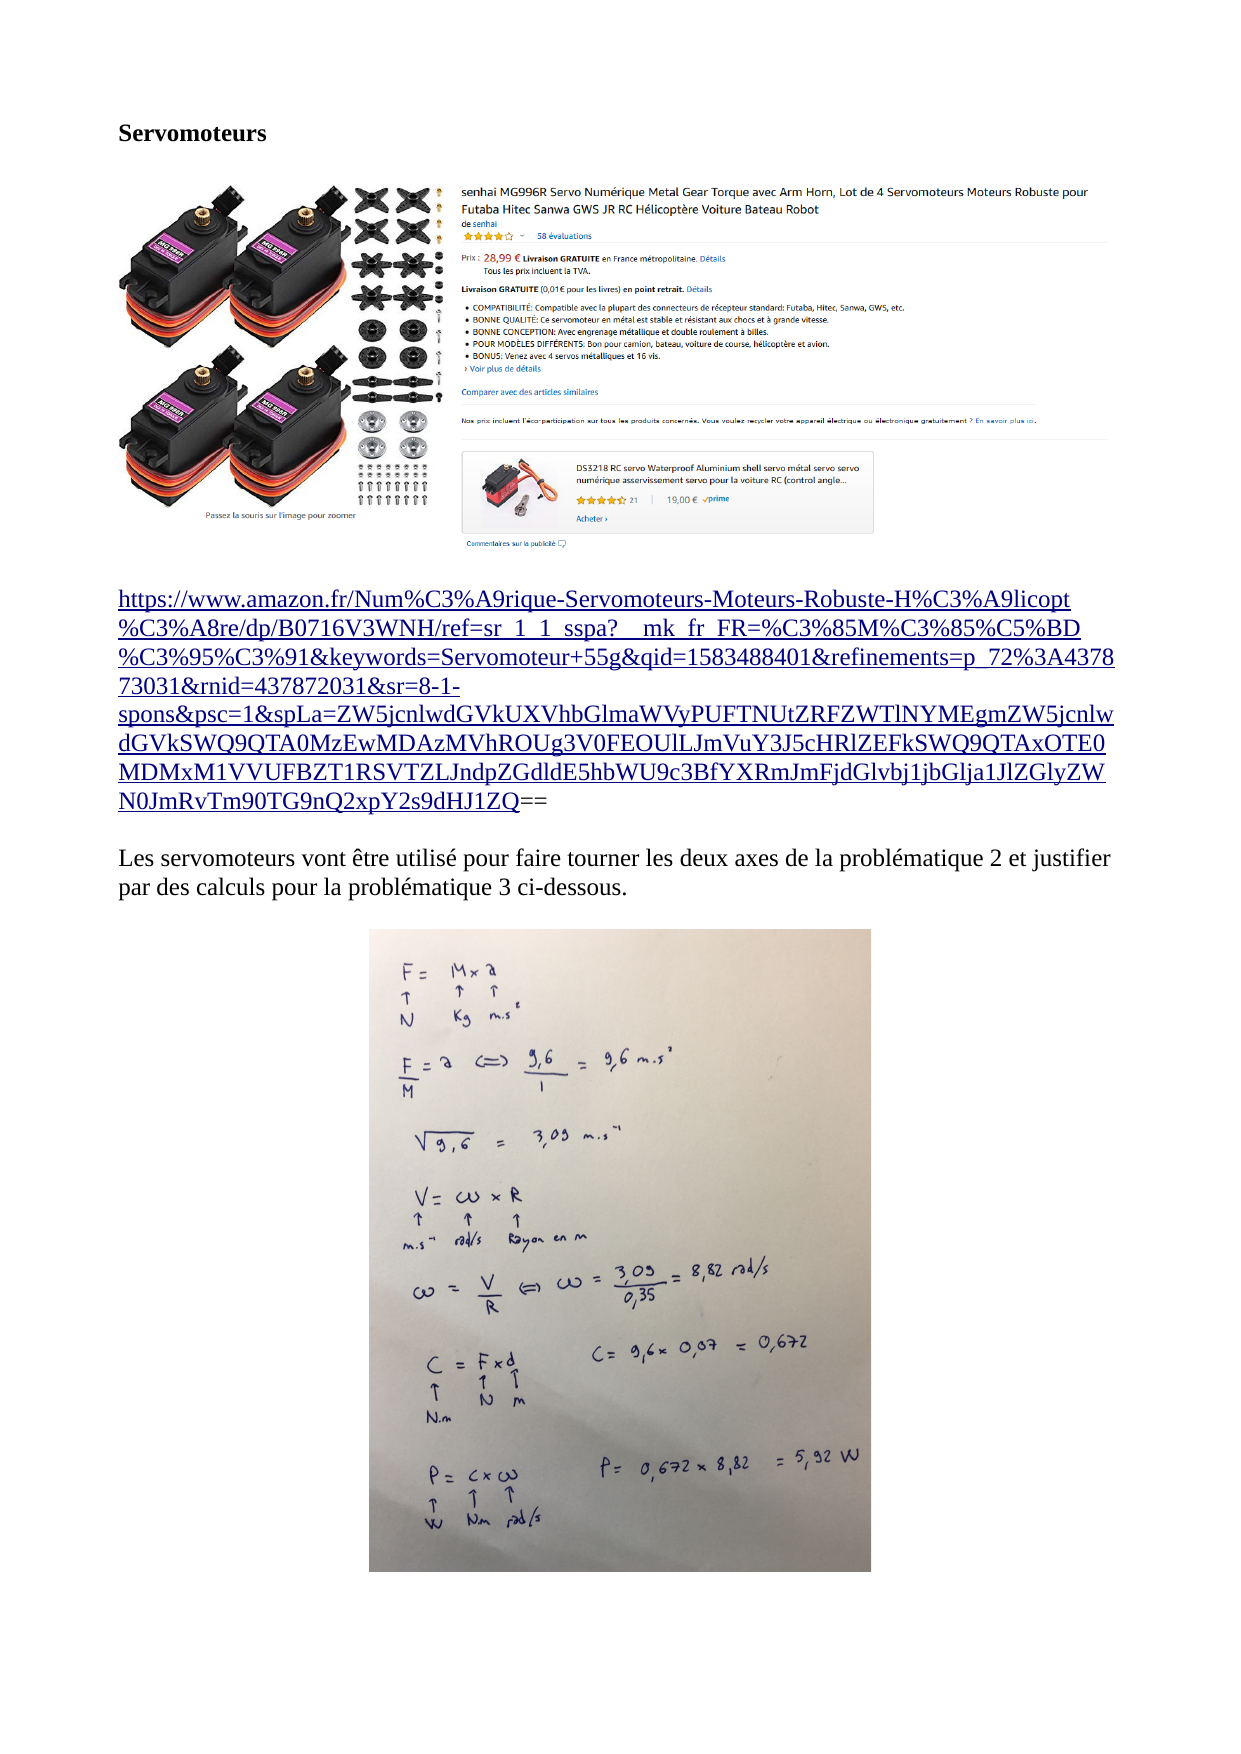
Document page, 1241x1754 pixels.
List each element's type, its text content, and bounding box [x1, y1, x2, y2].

picture [369, 929, 872, 1572]
text Servomoteurs [118, 118, 1122, 147]
text https://www.amazon.fr/Num%C3%A9rique-Servomoteurs-Moteurs-Robuste-H%C3%A9licopt%C3%A8re/dp/B0716V3WNH/ref=sr_1_1_sspa?__mk_fr_FR=%C3%85M%C3%85%C5%BD%C3%95%C3%91&keywords=Servomoteur+55g&qid=1583488401&refinements=p_72%3A437873031&rnid=437872031&sr=8-1-spons&psc=1&spLa=ZW5jcnlwdGVkUXVhbGlmaWVyPUFTNUtZRFZWTlNYMEgmZW5jcnlwdGVkSWQ9QTA0MzEwMDAzMVhROUg3V0FEOUlLJmVuY3J5cHRlZEFkSWQ9QTAxOTE0MDMxM1VVUFBZT1RSVTZLJndpZGdldE5hbWU9c3BfYXRmJmFjdGlvbj1jbGlja1JlZGlyZWN0JmRvTm90TG9nQ2xpY2s9dHJ1ZQ== [118, 584, 1122, 814]
picture [118, 175, 1123, 556]
text Les servomoteurs vont être utilisé pour faire tourner les deux axes de la problématique 2 et justifier par des calculs pour la problématique 3 ci-dessous. [118, 843, 1122, 901]
